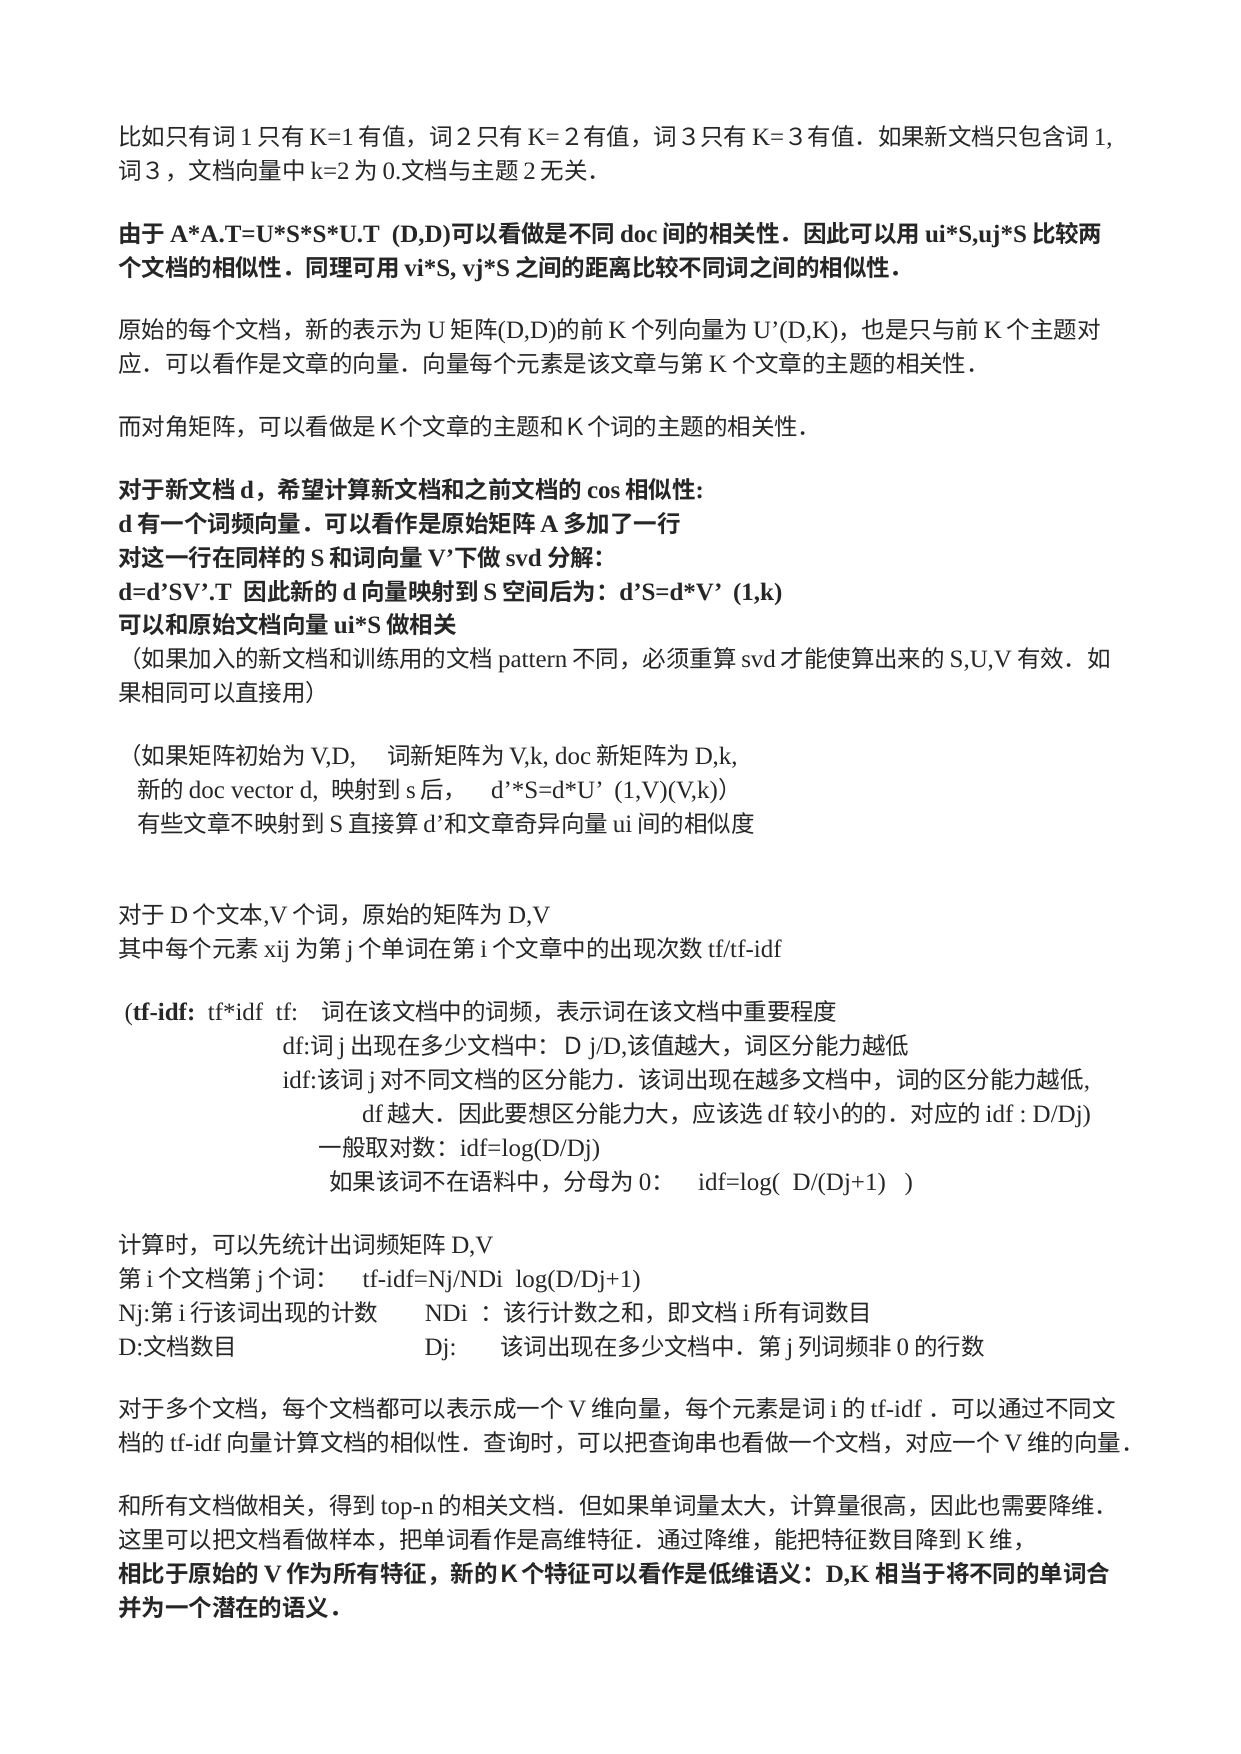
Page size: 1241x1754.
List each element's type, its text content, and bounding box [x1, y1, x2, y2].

text 其中每个元素xij为第j个单词在第i个文章中的出现次数tf/tf-idf [118, 931, 1122, 964]
text 比如只有词1只有K=1有值，词２只有K=２有值，词３只有K=３有值．如果新文档只包含词1,词３，文档向量中k=2为0.文档与主题2无关． [118, 118, 1122, 186]
text D:文档数目 Dj: 该词出现在多少文档中．第j列词频非0的行数 [118, 1328, 1122, 1362]
text 计算时，可以先统计出词频矩阵D,V [118, 1226, 1122, 1260]
text df:词j出现在多少文档中：Ｄj/D,该值越大，词区分能力越低 [118, 1027, 1122, 1061]
text df越大．因此要想区分能力大，应该选df较小的的．对应的idf : D/Dj) [118, 1095, 1122, 1129]
text 对这一行在同样的S和词向量V’下做svd分解： [118, 539, 1122, 573]
text d有一个词频向量．可以看作是原始矩阵A多加了一行 [118, 505, 1122, 539]
text 相比于原始的V作为所有特征，新的Ｋ个特征可以看作是低维语义：D,K 相当于将不同的单词合并为一个潜在的语义． [118, 1555, 1122, 1623]
text 由于A*A.T=U*S*S*U.T (D,D)可以看做是不同doc间的相关性．因此可以用ui*S,uj*S比较两个文档的相似性．同理可用vi*S, vj*S之间的距离比较不同词之间的相似性． [118, 215, 1122, 283]
text 第i个文档第j个词： tf-idf=Nj/NDi log(D/Dj+1) [118, 1260, 1122, 1294]
text 和所有文档做相关，得到top-n的相关文档．但如果单词量太大，计算量很高，因此也需要降维．这里可以把文档看做样本，把单词看作是高维特征．通过降维，能把特征数目降到K维， [118, 1487, 1122, 1555]
text Nj:第i行该词出现的计数 NDi ：该行计数之和，即文档i所有词数目 [118, 1294, 1122, 1328]
text 可以和原始文档向量ui*S做相关 [118, 607, 1122, 641]
text idf:该词j对不同文档的区分能力．该词出现在越多文档中，词的区分能力越低, [118, 1061, 1122, 1095]
text 如果该词不在语料中，分母为0： idf=log( D/(Dj+1) ) [118, 1163, 1122, 1197]
text 而对角矩阵，可以看做是Ｋ个文章的主题和Ｋ个词的主题的相关性． [118, 408, 1122, 442]
text 原始的每个文档，新的表示为U矩阵(D,D)的前K个列向量为U’(D,K)，也是只与前K个主题对应．可以看作是文章的向量．向量每个元素是该文章与第K个文章的主题的相关性． [118, 311, 1122, 379]
text 对于新文档d，希望计算新文档和之前文档的cos相似性: [118, 471, 1122, 505]
text 有些文章不映射到S直接算d’和文章奇异向量ui间的相似度 [118, 805, 1122, 839]
text 对于多个文档，每个文档都可以表示成一个V维向量，每个元素是词i的tf-idf ．可以通过不同文档的tf-idf向量计算文档的相似性．查询时，可以把查询串也看做一个文档，对应一个V维的向量． [118, 1390, 1122, 1458]
text d=d’SV’.T 因此新的d向量映射到S空间后为：d’S=d*V’ (1,k) [118, 573, 1122, 607]
text 新的doc vector d, 映射到s后， d’*S=d*U’ (1,V)(V,k)） [118, 771, 1122, 805]
text 一般取对数：idf=log(D/Dj) [118, 1129, 1122, 1163]
text （如果加入的新文档和训练用的文档pattern不同，必须重算svd才能使算出来的S,U,V有效．如果相同可以直接用） [118, 641, 1122, 708]
text 对于D个文本,V个词，原始的矩阵为D,V [118, 897, 1122, 931]
text （如果矩阵初始为V,D, 词新矩阵为V,k, doc新矩阵为D,k, [118, 737, 1122, 771]
text (tf-idf: tf*idf tf: 词在该文档中的词频，表示词在该文档中重要程度 [118, 993, 1122, 1027]
